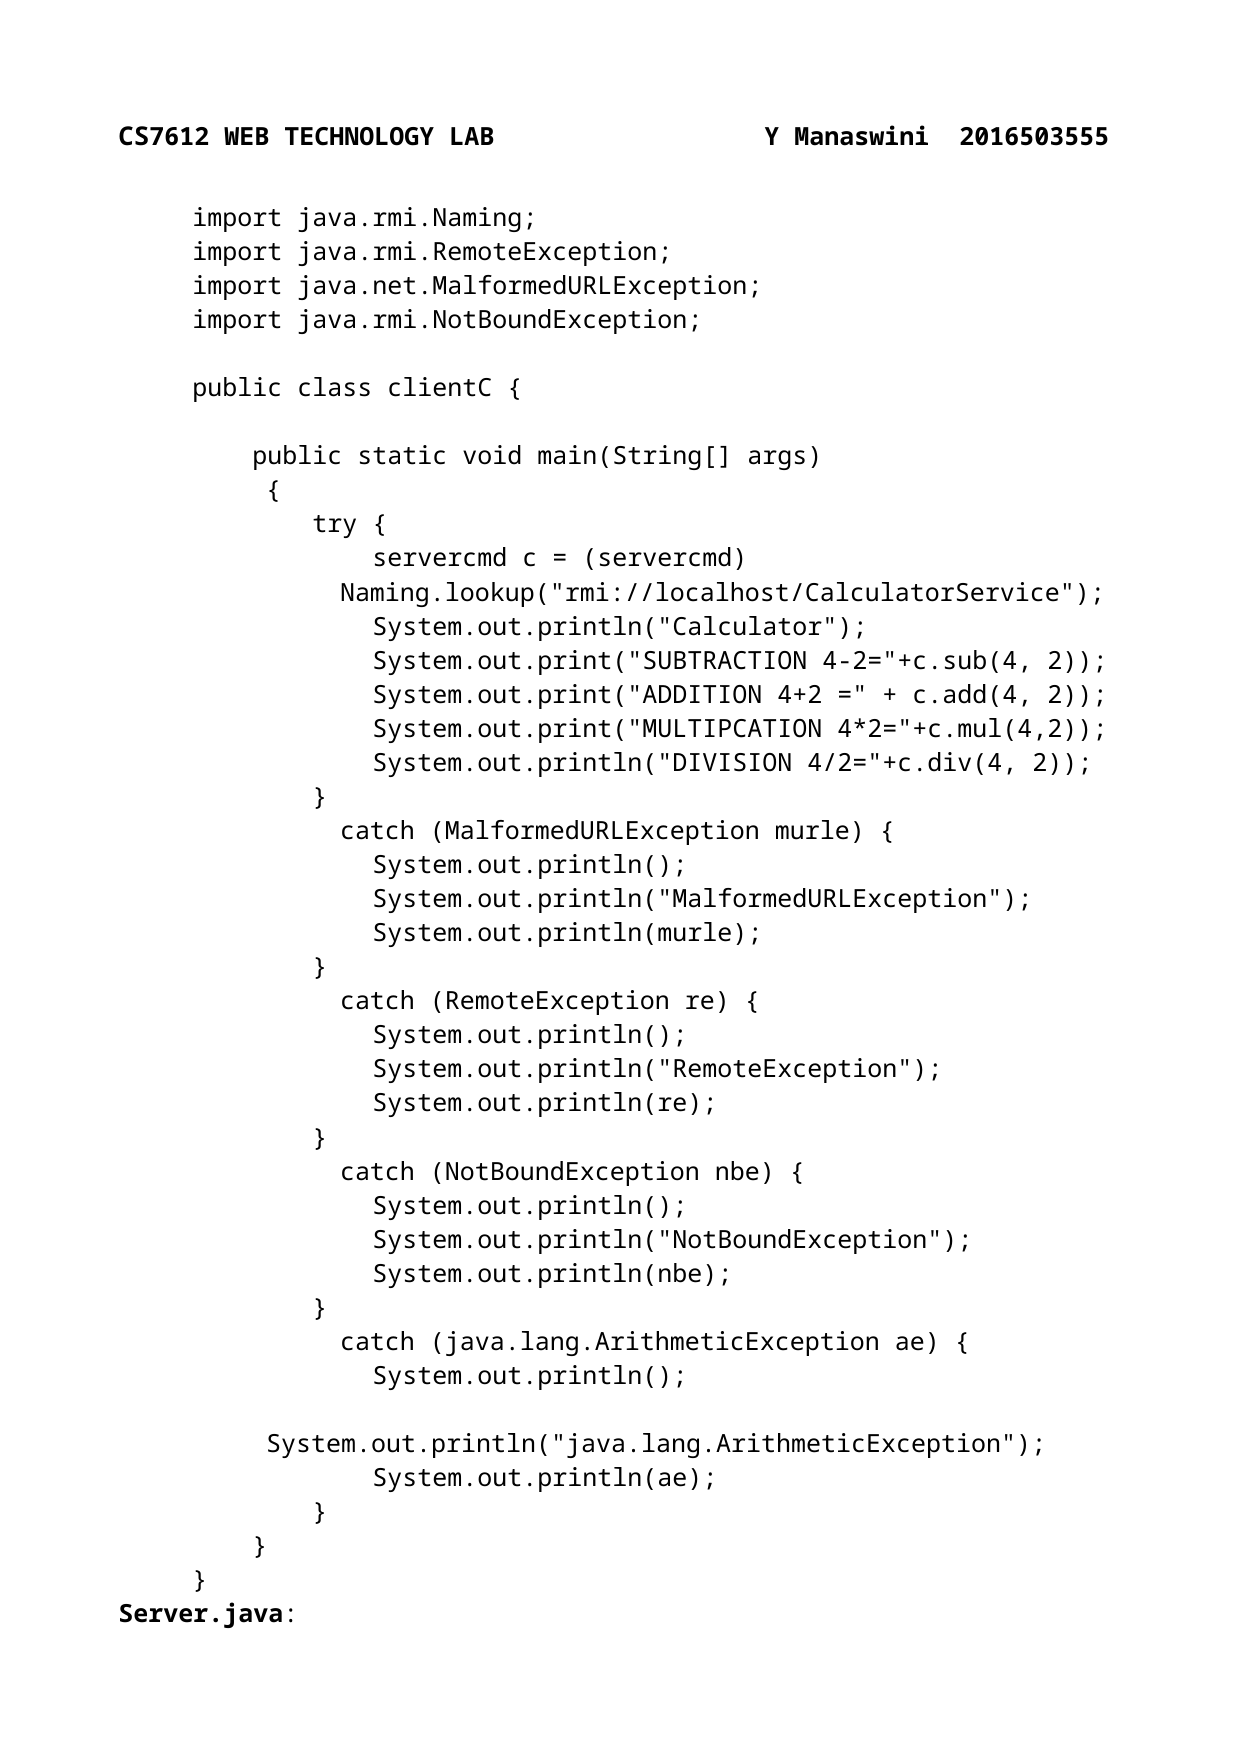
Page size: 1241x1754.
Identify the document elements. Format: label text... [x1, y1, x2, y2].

text System.out.println("RemoteException"); [192, 1051, 1122, 1085]
text System.out.print("ADDITION 4+2 =" + c.add(4, 2)); [192, 676, 1122, 710]
text System.out.println("MalformedURLException"); [192, 881, 1122, 915]
text } [192, 1528, 1122, 1562]
text } [192, 1494, 1122, 1528]
text import java.net.MalformedURLException; [192, 268, 1122, 302]
text } [192, 1562, 1122, 1596]
text import java.rmi.Naming; [192, 199, 1122, 233]
text System.out.println("NotBoundException"); [192, 1221, 1122, 1255]
text System.out.println(); [192, 1017, 1122, 1051]
text import java.rmi.RemoteException; [192, 233, 1122, 268]
text public static void main(String[] args) [192, 438, 1122, 472]
text } [192, 778, 1122, 813]
text public class clientC { [192, 370, 1122, 404]
text System.out.println(nbe); [192, 1255, 1122, 1289]
text catch (java.lang.ArithmeticException ae) { [192, 1323, 1122, 1358]
text } [192, 1289, 1122, 1323]
text System.out.println(ae); [192, 1460, 1122, 1494]
text catch (MalformedURLException murle) { [192, 813, 1122, 847]
text Server.java: [118, 1596, 1122, 1630]
text System.out.println(); [192, 847, 1122, 881]
text } [192, 949, 1122, 983]
text servercmd c = (servercmd) Naming.lookup("rmi://localhost/CalculatorService"); [192, 540, 1122, 608]
text System.out.println("DIVISION 4/2="+c.div(4, 2)); [192, 744, 1122, 778]
text System.out.print("SUBTRACTION 4-2="+c.sub(4, 2)); [192, 642, 1122, 676]
text } [192, 1119, 1122, 1153]
text System.out.println(); [192, 1358, 1122, 1392]
text import java.rmi.NotBoundException; [192, 302, 1122, 336]
text { [192, 472, 1122, 506]
text catch (RemoteException re) { [192, 983, 1122, 1017]
text System.out.println("java.lang.ArithmeticException"); [192, 1392, 1122, 1460]
text System.out.println(murle); [192, 915, 1122, 949]
text System.out.println(); [192, 1187, 1122, 1221]
text System.out.print("MULTIPCATION 4*2="+c.mul(4,2)); [192, 710, 1122, 744]
text catch (NotBoundException nbe) { [192, 1153, 1122, 1187]
text System.out.println("Calculator"); [192, 608, 1122, 642]
text try { [192, 506, 1122, 540]
text System.out.println(re); [192, 1085, 1122, 1119]
